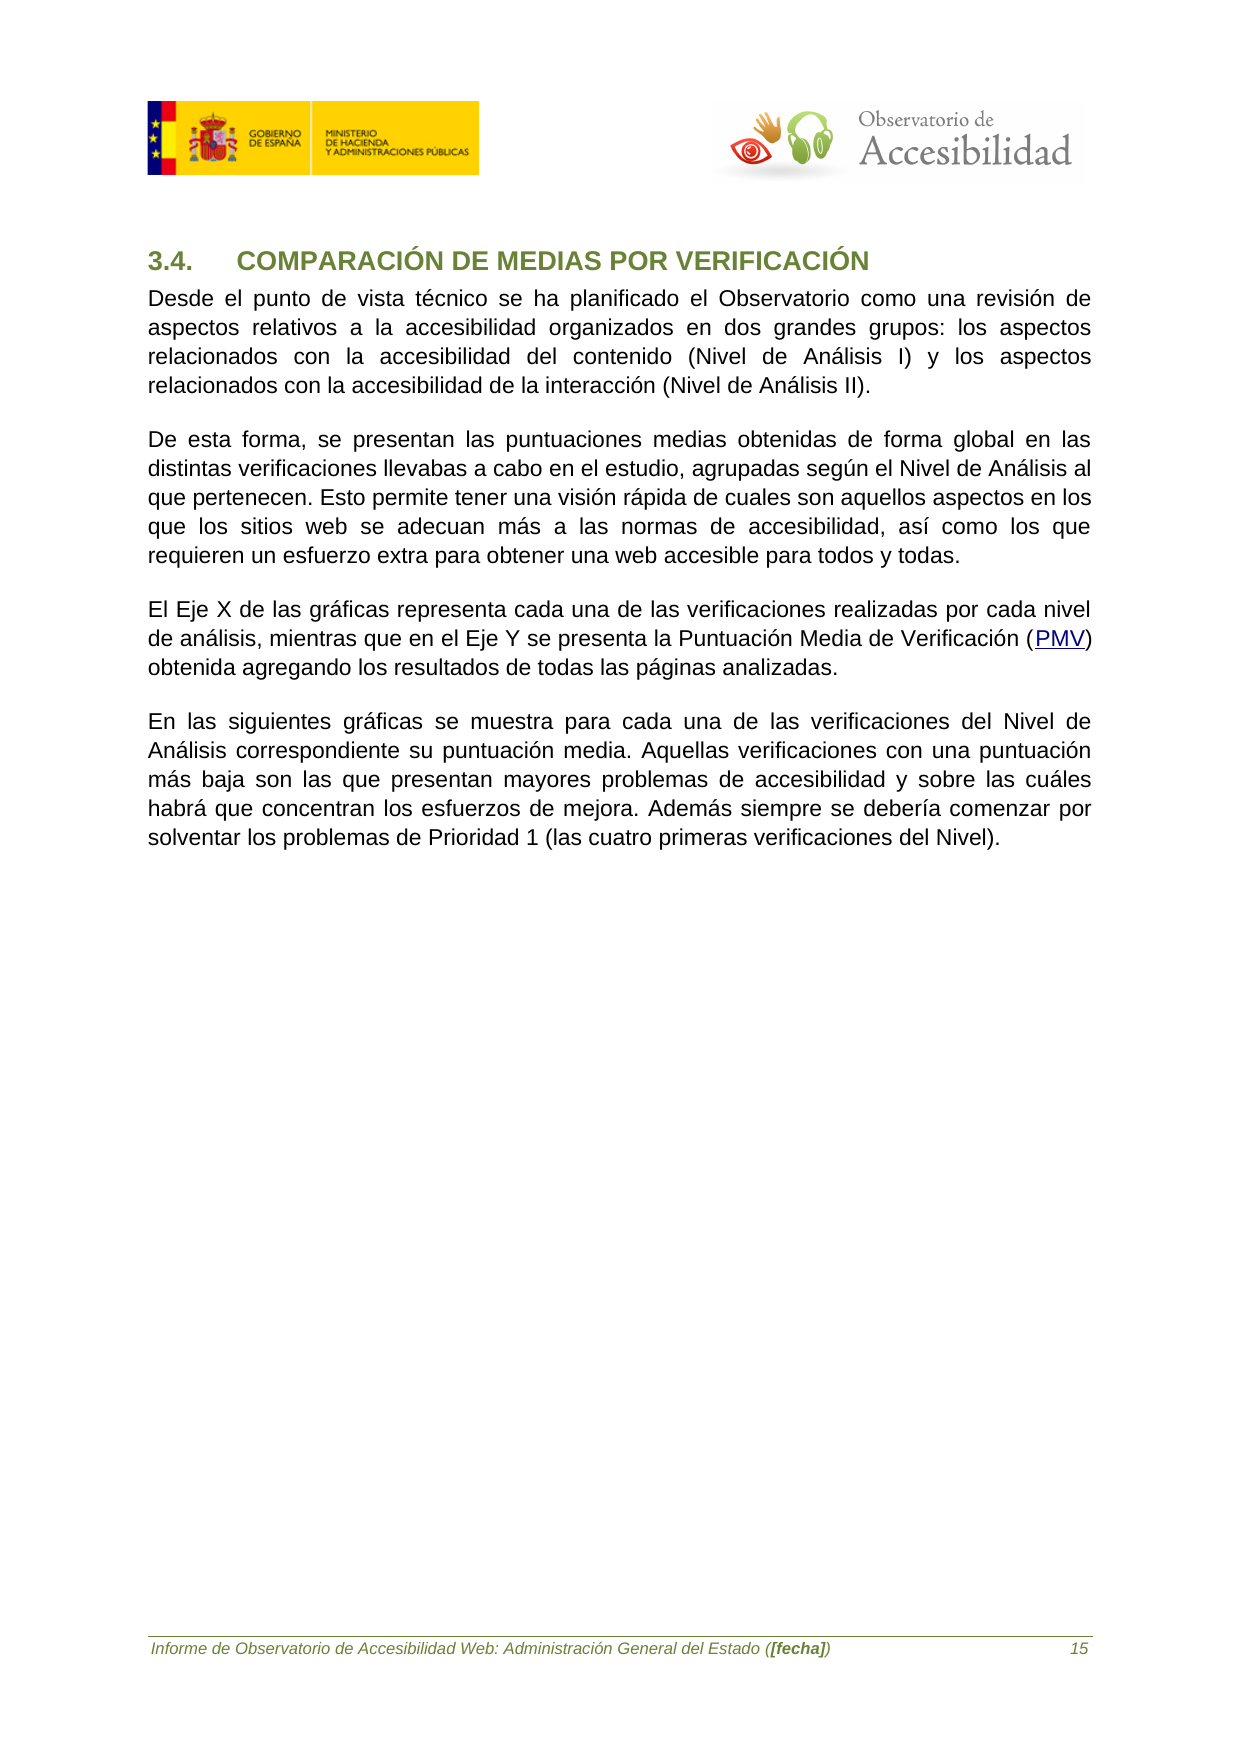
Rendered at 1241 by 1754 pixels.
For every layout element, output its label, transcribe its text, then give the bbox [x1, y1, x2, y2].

text Desde el punto de vista técnico se ha planificado el Observatorio como una revisión de aspectos relativos a la accesibilidad organizados en dos grandes grupos: los aspectos relacionados con la accesibilidad del contenido (Nivel de Análisis I) y los aspectos relacionados con la accesibilidad de la interacción (Nivel de Análisis II). [148, 285, 1092, 398]
text De esta forma, se presentan las puntuaciones medias obtenidas de forma global en las distintas verificaciones llevabas a cabo en el estudio, agrupadas según el Nivel de Análisis al que pertenecen. Esto permite tener una visión rápida de cuales son aquellos aspectos en los que los sitios web se adecuan más a las normas de accesibilidad, así como los que requieren un esfuerzo extra para obtener una web accesible para todos y todas. [148, 426, 1092, 568]
picture [147, 101, 479, 175]
text En las siguientes gráficas se muestra para cada una de las verificaciones del Nivel de Análisis correspondiente su puntuación media. Aquellas verificaciones con una puntuación más baja son las que presentan mayores problemas de accesibilidad y sobre las cuáles habrá que concentran los esfuerzos de mejora. Además siempre se debería comenzar por solventar los problemas de Prioridad 1 (las cuatro primeras verificaciones del Nivel). [148, 708, 1092, 850]
subtitle Comparación de medias por verificación [148, 245, 1092, 276]
text El Eje X de las gráficas representa cada una de las verificaciones realizadas por cada nivel de análisis, mientras que en el Eje Y se presenta la Puntuación Media de Verificación (PMV) obtenida agregando los resultados de todas las páginas analizadas. [148, 596, 1092, 680]
picture [710, 102, 1086, 185]
